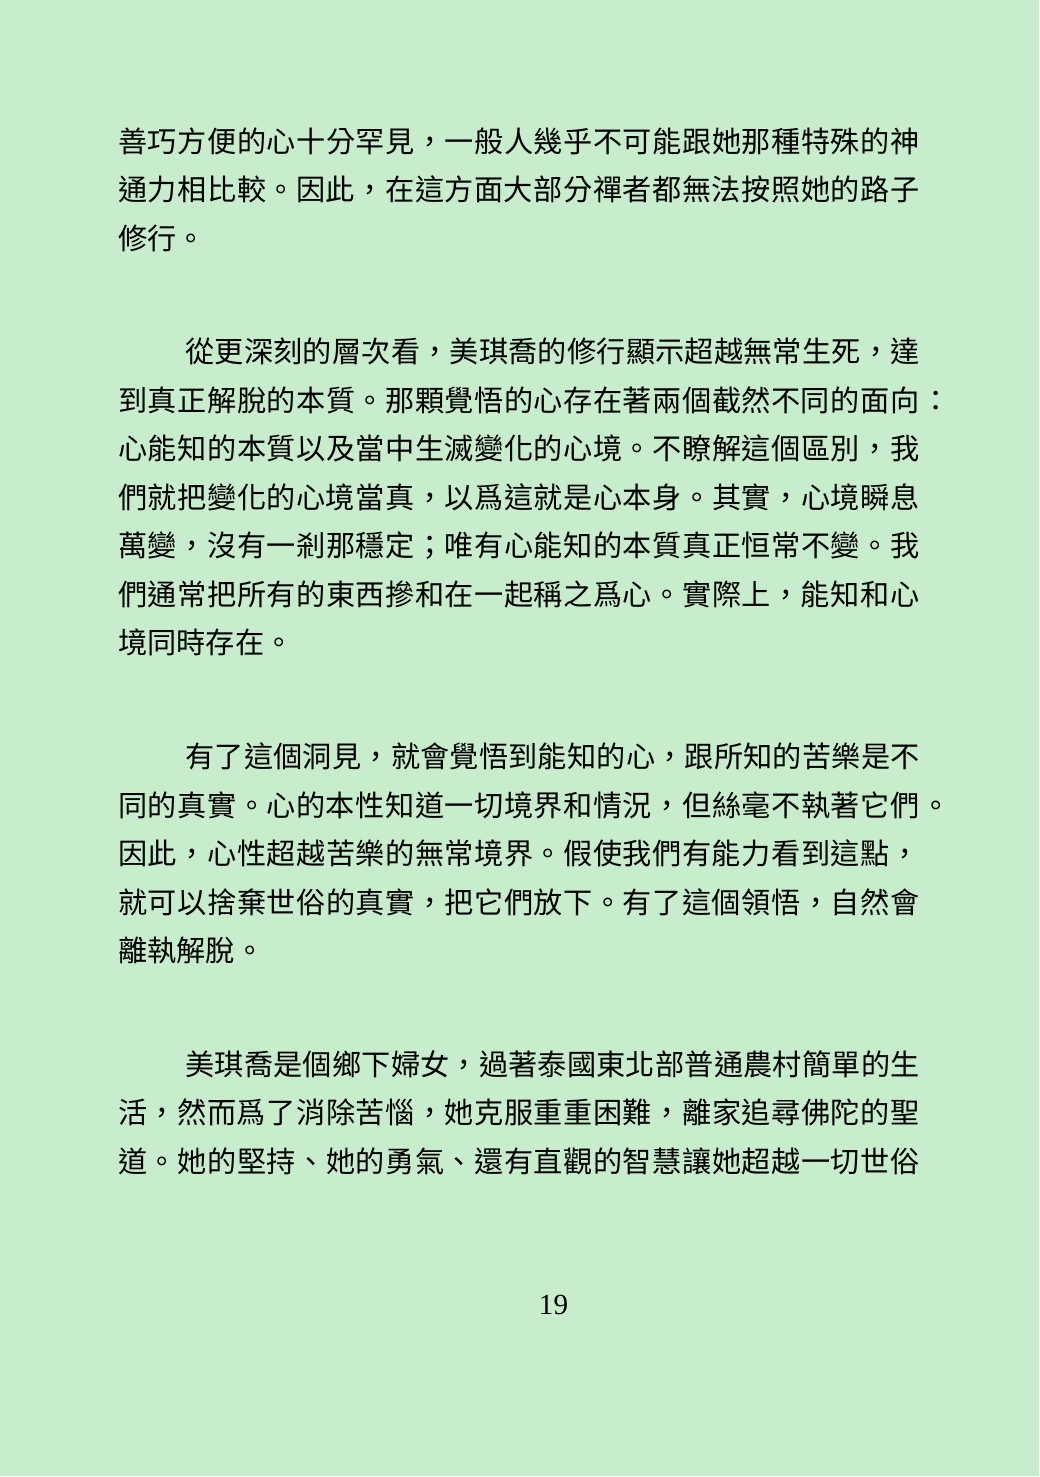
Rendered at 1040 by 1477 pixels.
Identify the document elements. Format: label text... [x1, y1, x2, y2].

text 善巧方便的心十分罕見，一般人幾乎不可能跟她那種特殊的神通力相比較。因此，在這方面大部分禪者都無法按照她的路子修行。 [118, 118, 921, 257]
text 美琪喬是個鄉下婦女，過著泰國東北部普通農村簡單的生活，然而爲了消除苦惱，她克服重重困難，離家追尋佛陀的聖道。她的堅持、她的勇氣、還有直觀的智慧讓她超越一切世俗 [118, 1041, 921, 1181]
text 有了這個洞見，就會覺悟到能知的心，跟所知的苦樂是不同的真實。心的本性知道一切境界和情況，但絲毫不執著它們。因此，心性超越苦樂的無常境界。假使我們有能力看到這點，就可以捨棄世俗的真實，把它們放下。有了這個領悟，自然會離執解脫。 [118, 733, 921, 970]
text 從更深刻的層次看，美琪喬的修行顯示超越無常生死，達到真正解脫的本質。那顆覺悟的心存在著兩個截然不同的面向：心能知的本質以及當中生滅變化的心境。不瞭解這個區別，我們就把變化的心境當真，以爲這就是心本身。其實，心境瞬息萬變，沒有一剎那穩定；唯有心能知的本質真正恒常不變。我們通常把所有的東西摻和在一起稱之爲心。實際上，能知和心境同時存在。 [118, 329, 921, 662]
